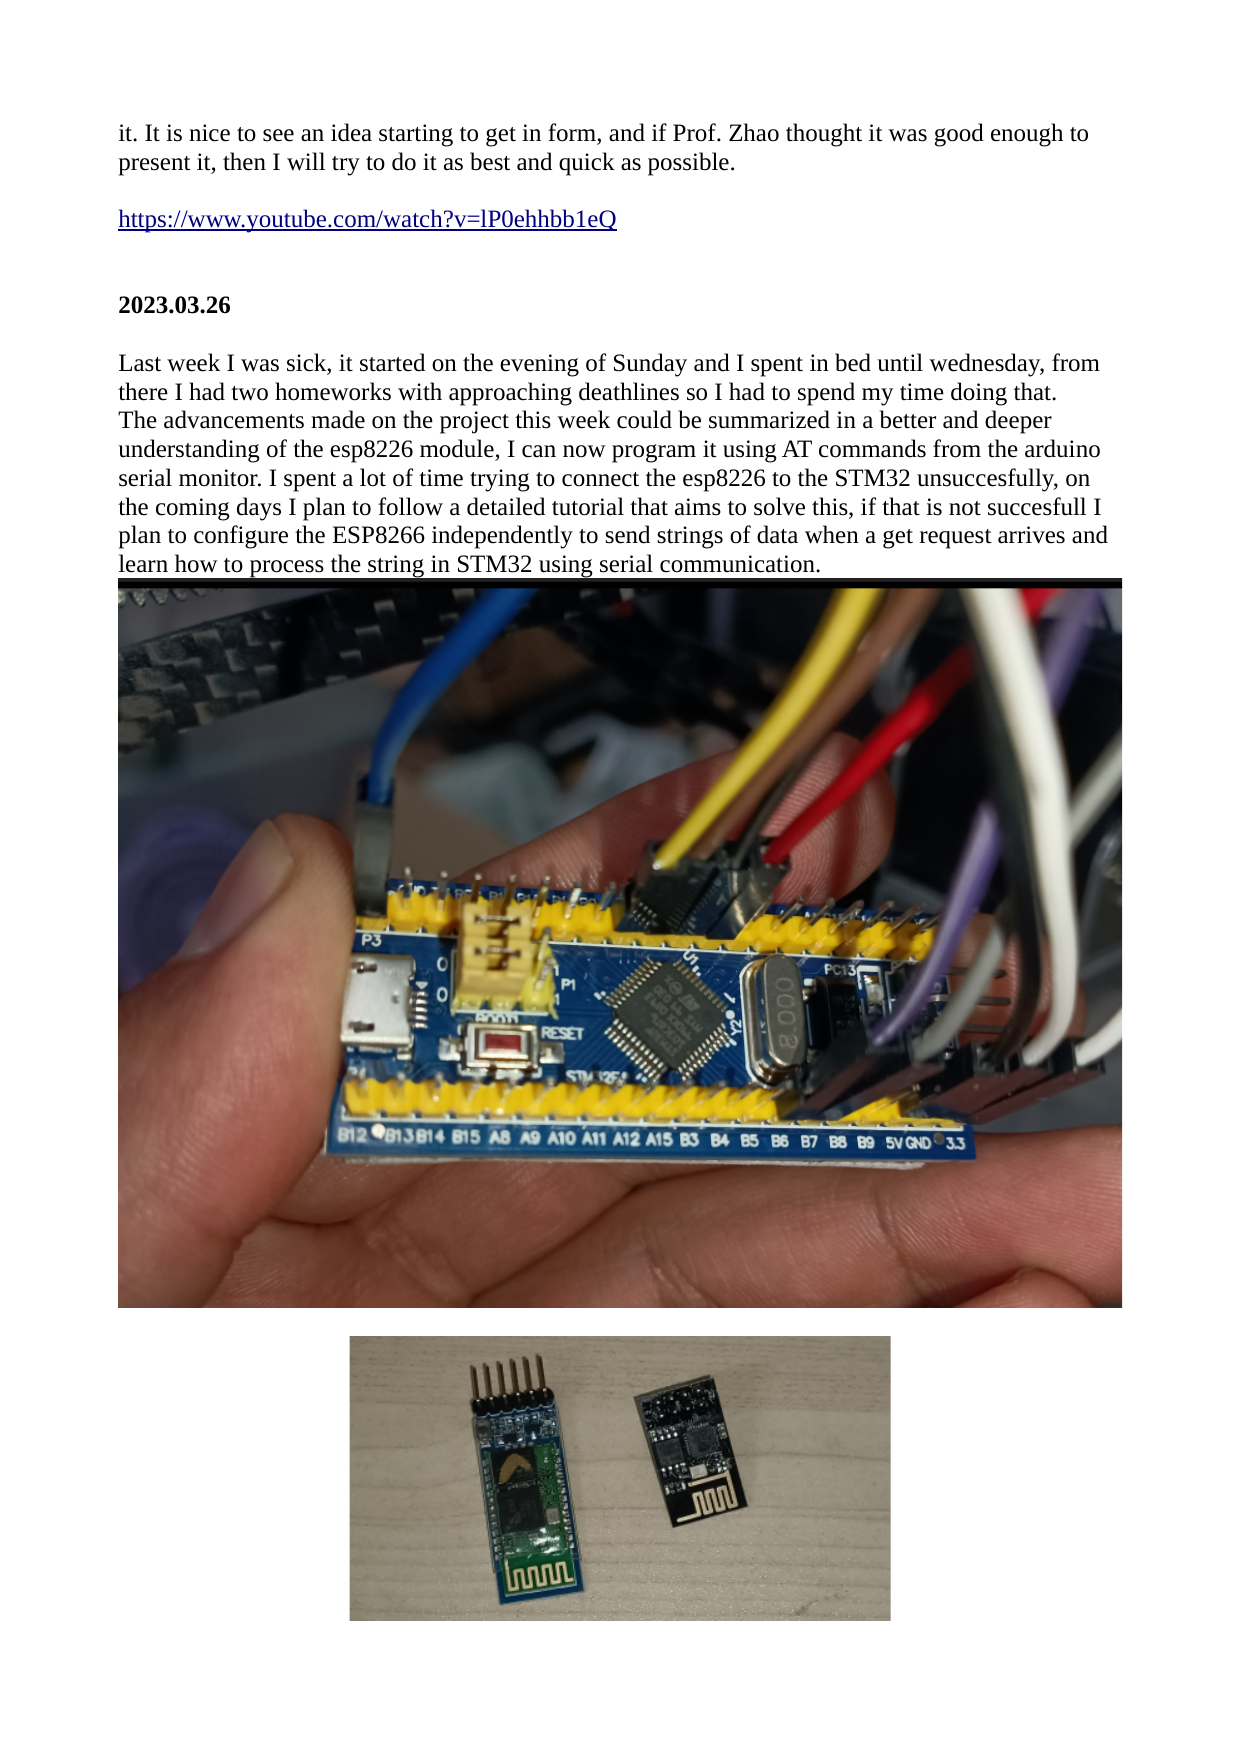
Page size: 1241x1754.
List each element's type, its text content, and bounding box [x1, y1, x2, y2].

picture [118, 578, 1123, 1308]
text The advancements made on the project this week could be summarized in a better and deeper understanding of the esp8226 module, I can now program it using AT commands from the arduino serial monitor. I spent a lot of time trying to connect the esp8226 to the STM32 unsuccesfully, on the coming days I plan to follow a detailed tutorial that aims to solve this, if that is not succesfull I plan to configure the ESP8266 independently to send strings of data when a get request arrives and learn how to process the string in STM32 using serial communication. [118, 406, 1122, 578]
text 2023.03.26 [118, 291, 1122, 319]
text Last week I was sick, it started on the evening of Sunday and I spent in bed until wednesday, from there I had two homeworks with approaching deathlines so I had to spend my time doing that. [118, 348, 1122, 406]
text it. It is nice to see an idea starting to get in form, and if Prof. Zhao thought it was good enough to present it, then I will try to do it as best and quick as possible. [118, 118, 1122, 176]
picture [349, 1336, 891, 1621]
text https://www.youtube.com/watch?v=lP0ehhbb1eQ [118, 204, 1122, 233]
